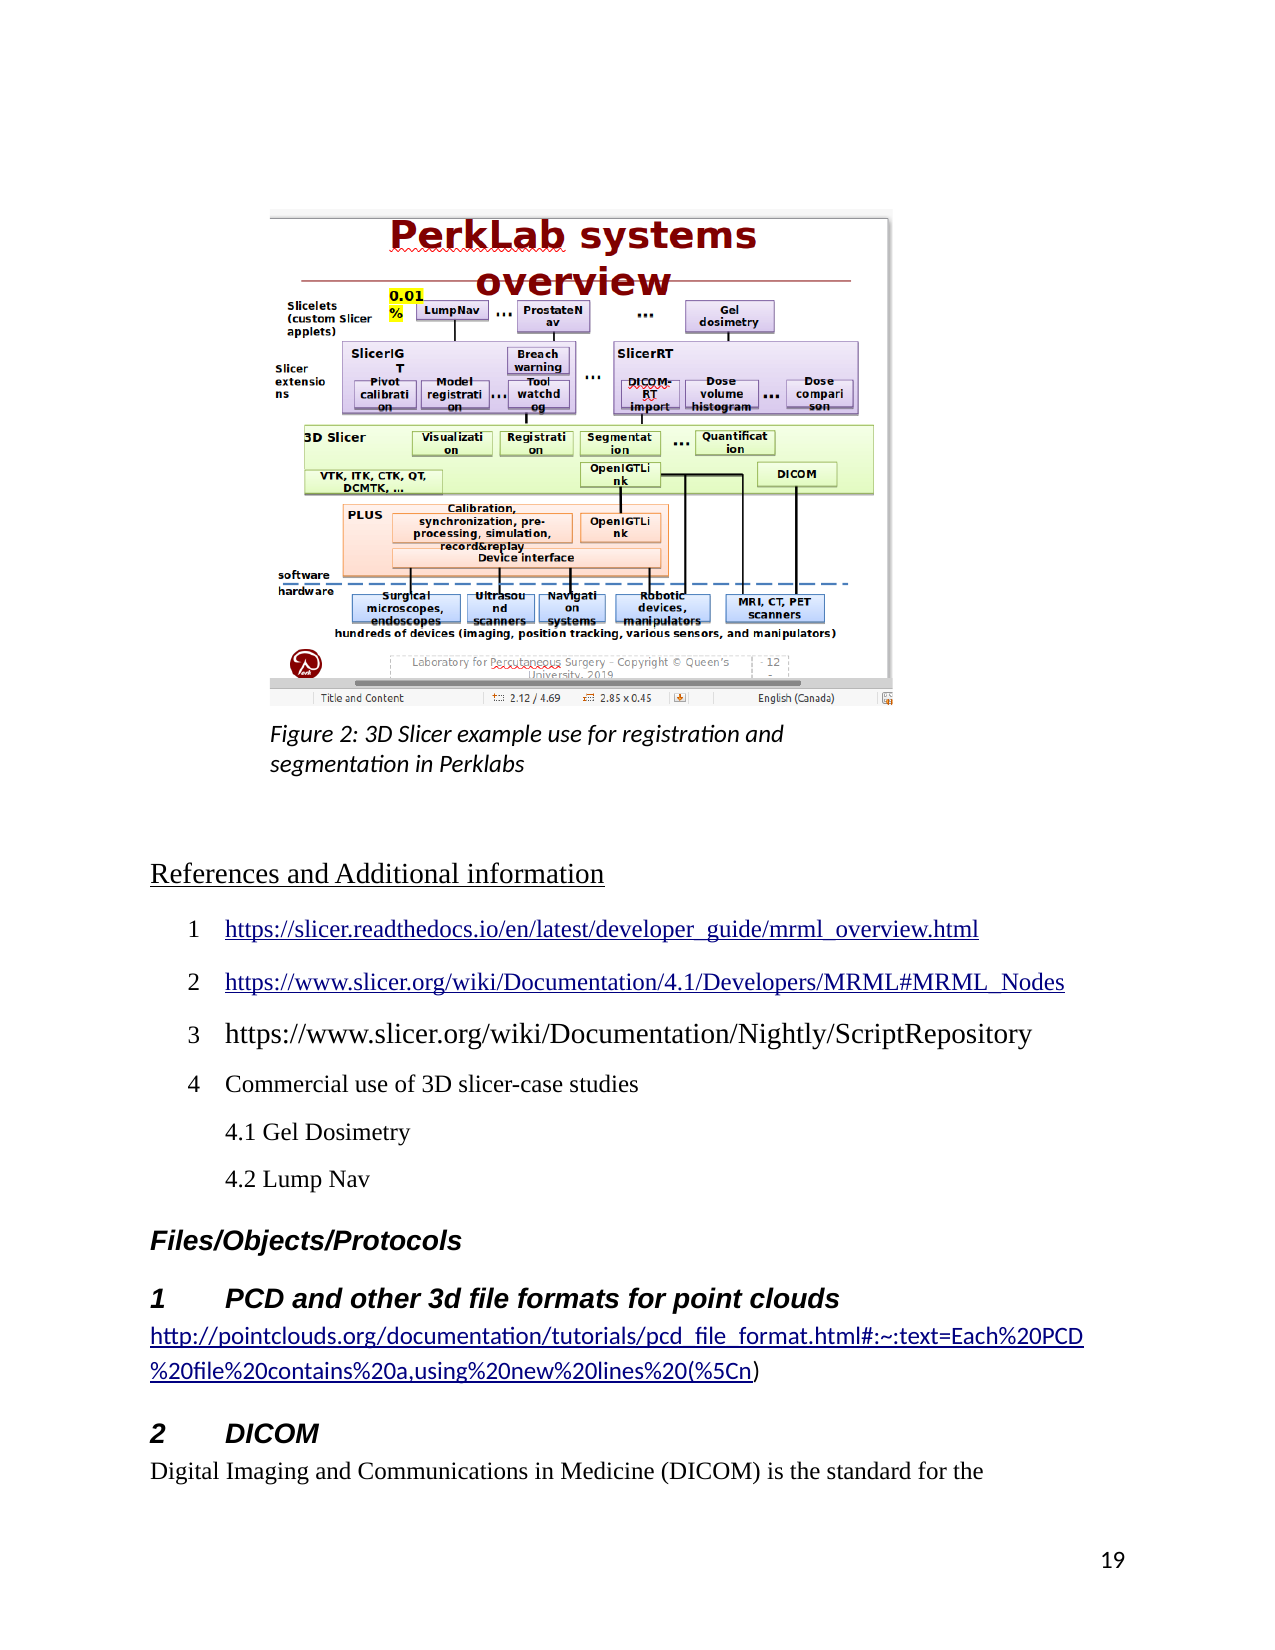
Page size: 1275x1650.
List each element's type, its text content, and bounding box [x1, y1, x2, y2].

list Gel Dosimetry [225, 1117, 1125, 1145]
list Commercial use of 3D slicer-case studies [187, 1069, 1125, 1098]
list https://www.slicer.org/wiki/Documentation/Nightly/ScriptRepository [187, 1016, 1125, 1049]
list Lump Nav [225, 1164, 1125, 1193]
text http://pointclouds.org/documentation/tutorials/pcd_file_format.html#:~:text=Each%20PCD%20file%20contains%20a,using%20new%20lines%20(%5Cn) [150, 1320, 1125, 1386]
subtitle DICOM [150, 1417, 1125, 1450]
subtitle Files/Objects/Protocols [150, 1224, 1125, 1257]
text Figure 2: 3D Slicer example use for registration and segmentation in Perklabs [270, 209, 893, 779]
list https://www.slicer.org/wiki/Documentation/4.1/Developers/MRML#MRML_Nodes [187, 963, 1125, 996]
text Digital Imaging and Communications in Medicine (DICOM) is the standard for the [150, 1456, 1125, 1485]
list https://slicer.readthedocs.io/en/latest/developer_guide/mrml_overview.html [187, 910, 1125, 943]
subtitle PCD and other 3d file formats for point clouds [150, 1282, 1125, 1314]
text References and Additional information [150, 857, 1125, 890]
